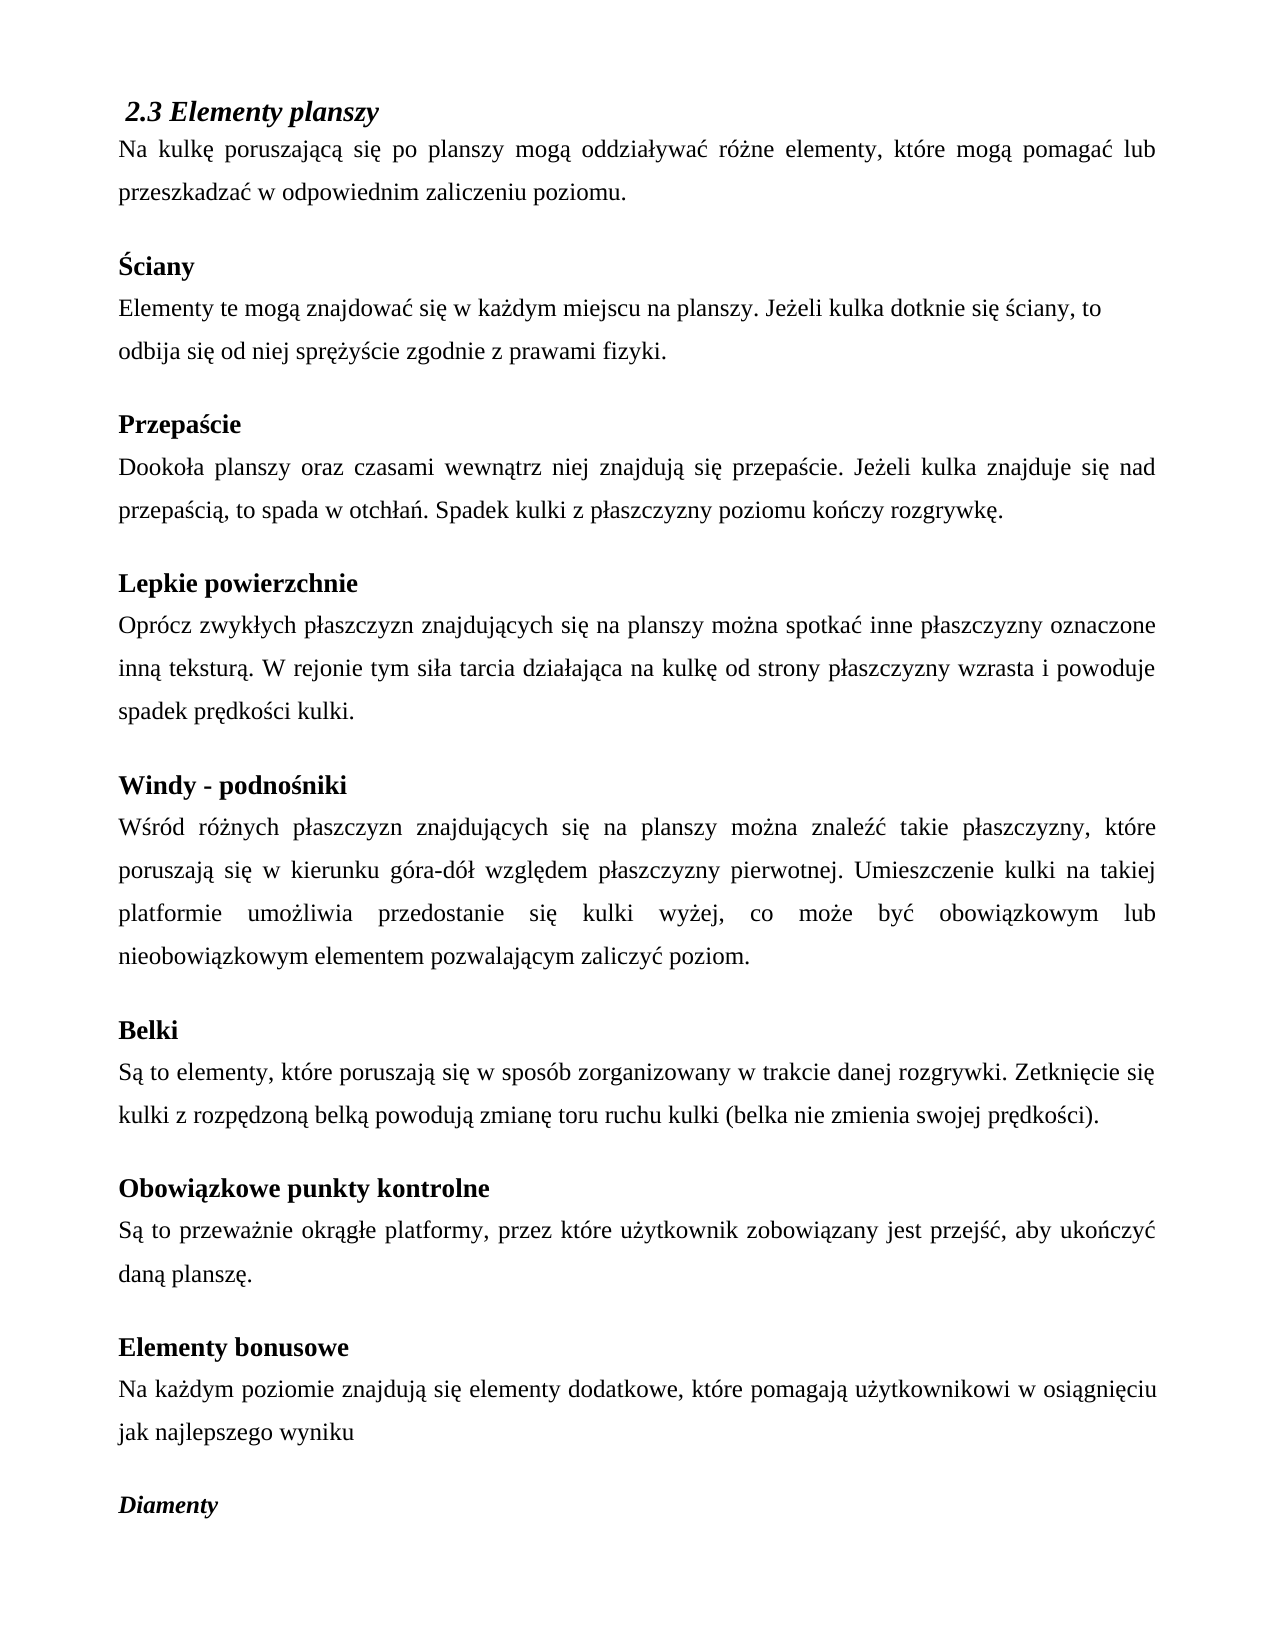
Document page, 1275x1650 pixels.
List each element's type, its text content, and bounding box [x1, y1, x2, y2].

text Elementy te mogą znajdować się w każdym miejscu na planszy. Jeżeli kulka dotknie się ściany, to odbija się od niej sprężyście zgodnie z prawami fizyki. [118, 293, 1157, 365]
text Elementy bonusowe [118, 1331, 1157, 1362]
list Są to przeważnie okrągłe platformy, przez które użytkownik zobowiązany jest przejść, aby ukończyć daną planszę. [118, 1216, 1157, 1287]
subtitle Elementy planszy [118, 94, 1157, 128]
text Diamenty [118, 1490, 1157, 1519]
list Dookoła planszy oraz czasami wewnątrz niej znajdują się przepaście. Jeżeli kulka znajduje się nad przepaścią, to spada w otchłań. Spadek kulki z płaszczyzny poziomu kończy rozgrywkę. [118, 452, 1157, 523]
text Obowiązkowe punkty kontrolne [118, 1173, 1157, 1204]
text Windy - podnośniki [118, 769, 1157, 800]
text Belki [118, 1014, 1157, 1045]
text Ściany [118, 250, 1157, 281]
list Na każdym poziomie znajdują się elementy dodatkowe, które pomagają użytkownikowi w osiągnięciu jak najlepszego wyniku [118, 1374, 1157, 1446]
list Na kulkę poruszającą się po planszy mogą oddziaływać różne elementy, które mogą pomagać lub przeszkadzać w odpowiednim zaliczeniu poziomu. [118, 134, 1157, 206]
list Wśród różnych płaszczyzn znajdujących się na planszy można znaleźć takie płaszczyzny, które poruszają się w kierunku góra-dół względem płaszczyzny pierwotnej. Umieszczenie kulki na takiej platformie umożliwia przedostanie się kulki wyżej, co może być obowiązkowym lub nieobowiązkowym elementem pozwalającym zaliczyć poziom. [118, 812, 1157, 970]
text Lepkie powierzchnie [118, 567, 1157, 598]
list Oprócz zwykłych płaszczyzn znajdujących się na planszy można spotkać inne płaszczyzny oznaczone inną teksturą. W rejonie tym siła tarcia działająca na kulkę od strony płaszczyzny wzrasta i powoduje spadek prędkości kulki. [118, 610, 1157, 725]
text Przepaście [118, 409, 1157, 440]
list Są to elementy, które poruszają się w sposób zorganizowany w trakcie danej rozgrywki. Zetknięcie się kulki z rozpędzoną belką powodują zmianę toru ruchu kulki (belka nie zmienia swojej prędkości). [118, 1057, 1157, 1129]
